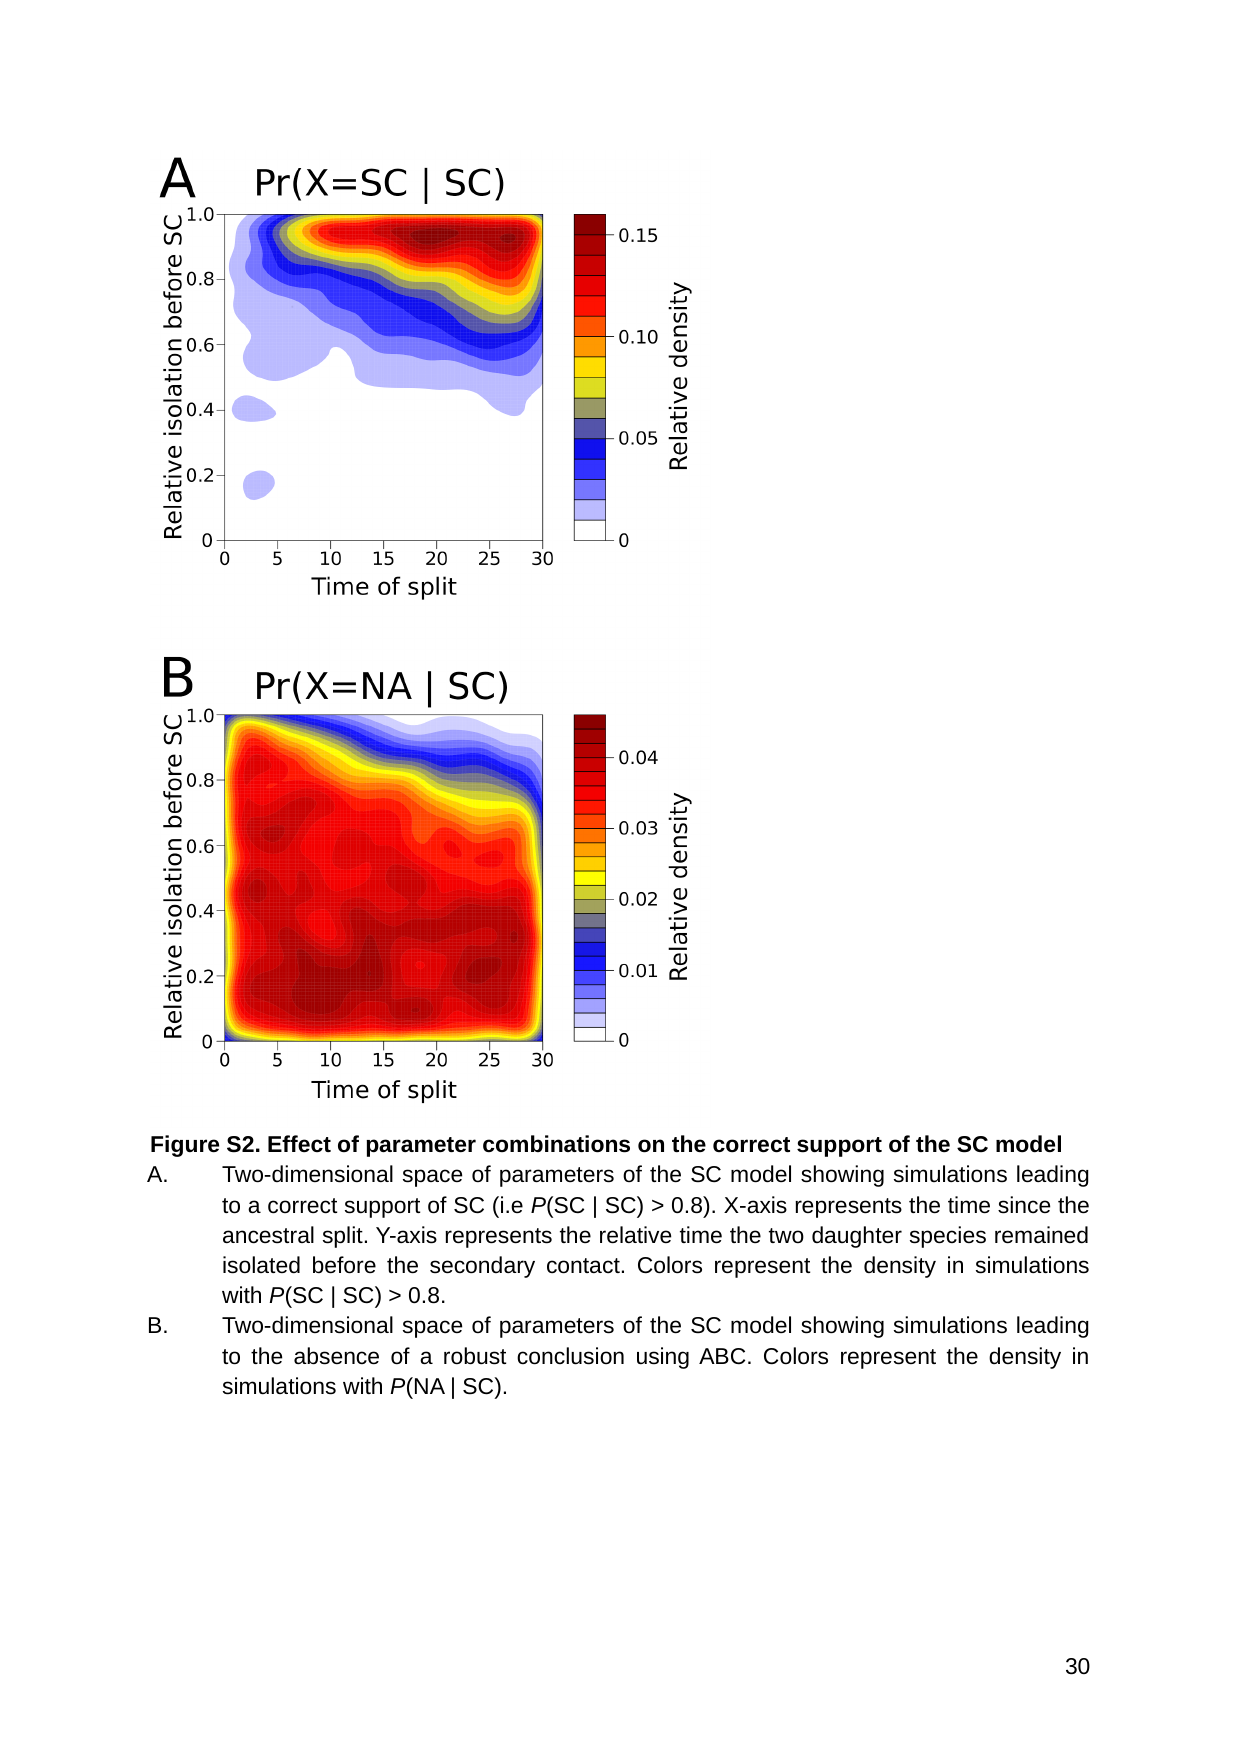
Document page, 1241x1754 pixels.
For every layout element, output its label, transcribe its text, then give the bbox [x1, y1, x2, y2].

text Figure S2. Effect of parameter combinations on the correct support of the SC model [150, 1131, 1090, 1158]
text A. Two-dimensional space of parameters of the SC model showing simulations leading to a correct support of SC (i.e P(SC | SC) > 0.8). X-axis represents the time since the ancestral split. Y-axis represents the relative time the two daughter species remained isolated before the secondary contact. Colors represent the density in simulations with P(SC | SC) > 0.8. [147, 1161, 1090, 1309]
picture [150, 150, 711, 1128]
text B. Two-dimensional space of parameters of the SC model showing simulations leading to the absence of a robust conclusion using ABC. Colors represent the density in simulations with P(NA | SC). [147, 1312, 1090, 1399]
